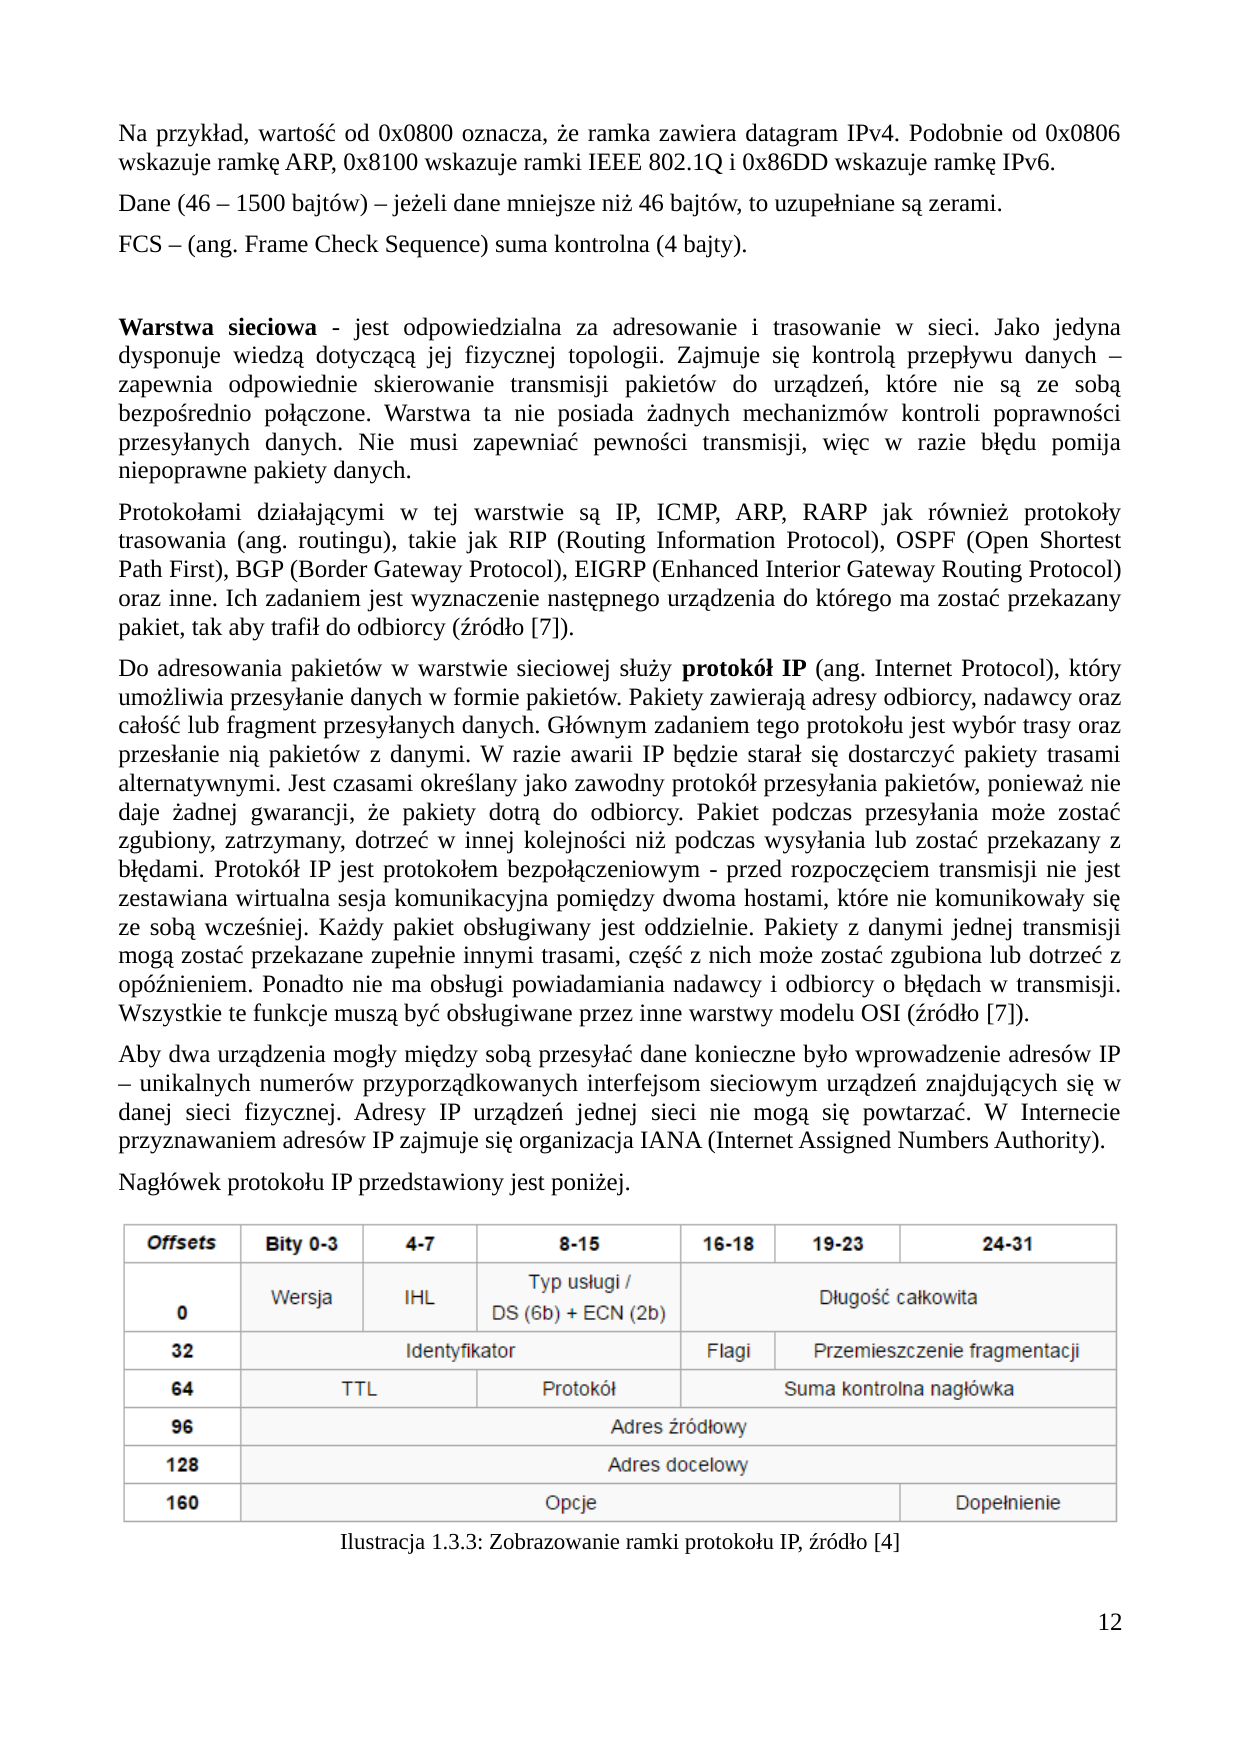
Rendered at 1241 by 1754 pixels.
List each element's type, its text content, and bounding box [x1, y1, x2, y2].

text Nagłówek protokołu IP przedstawiony jest poniżej. [118, 1167, 1122, 1196]
text FCS – (ang. Frame Check Sequence) suma kontrolna (4 bajty). [118, 229, 1122, 258]
text Protokołami działającymi w tej warstwie są IP, ICMP, ARP, RARP jak również protokoły trasowania (ang. routingu), takie jak RIP (Routing Information Protocol), OSPF (Open Shortest Path First), BGP (Border Gateway Protocol), EIGRP (Enhanced Interior Gateway Routing Protocol) oraz inne. Ich zadaniem jest wyznaczenie następnego urządzenia do którego ma zostać przekazany pakiet, tak aby trafił do odbiorcy (źródło [7]). [118, 497, 1122, 641]
text Ilustracja 1.3.3: Zobrazowanie ramki protokołu IP, źródło [4] [118, 1528, 1122, 1554]
text Warstwa sieciowa - jest odpowiedzialna za adresowanie i trasowanie w sieci. Jako jedyna dysponuje wiedzą dotyczącą jej fizycznej topologii. Zajmuje się kontrolą przepływu danych – zapewnia odpowiednie skierowanie transmisji pakietów do urządzeń, które nie są ze sobą bezpośrednio połączone. Warstwa ta nie posiada żadnych mechanizmów kontroli poprawności przesyłanych danych. Nie musi zapewniać pewności transmisji, więc w razie błędu pomija niepoprawne pakiety danych. [118, 312, 1122, 484]
text Na przykład, wartość od 0x0800 oznacza, że ramka zawiera datagram IPv4. Podobnie od 0x0806 wskazuje ramkę ARP, 0x8100 wskazuje ramki IEEE 802.1Q i 0x86DD wskazuje ramkę IPv6. [118, 118, 1122, 176]
text Dane (46 – 1500 bajtów) – jeżeli dane mniejsze niż 46 bajtów, to uzupełniane są zerami. [118, 188, 1122, 217]
text Do adresowania pakietów w warstwie sieciowej służy protokół IP (ang. Internet Protocol), który umożliwia przesyłanie danych w formie pakietów. Pakiety zawierają adresy odbiorcy, nadawcy oraz całość lub fragment przesyłanych danych. Głównym zadaniem tego protokołu jest wybór trasy oraz przesłanie nią pakietów z danymi. W razie awarii IP będzie starał się dostarczyć pakiety trasami alternatywnymi. Jest czasami określany jako zawodny protokół przesyłania pakietów, ponieważ nie daje żadnej gwarancji, że pakiety dotrą do odbiorcy. Pakiet podczas przesyłania może zostać zgubiony, zatrzymany, dotrzeć w innej kolejności niż podczas wysyłania lub zostać przekazany z błędami. Protokół IP jest protokołem bezpołączeniowym - przed rozpoczęciem transmisji nie jest zestawiana wirtualna sesja komunikacyjna pomiędzy dwoma hostami, które nie komunikowały się ze sobą wcześniej. Każdy pakiet obsługiwany jest oddzielnie. Pakiety z danymi jednej transmisji mogą zostać przekazane zupełnie innymi trasami, część z nich może zostać zgubiona lub dotrzeć z opóźnieniem. Ponadto nie ma obsługi powiadamiania nadawcy i odbiorcy o błędach w transmisji. Wszystkie te funkcje muszą być obsługiwane przez inne warstwy modelu OSI (źródło [7]). [118, 653, 1122, 1027]
picture [118, 1220, 1123, 1528]
text Aby dwa urządzenia mogły między sobą przesyłać dane konieczne było wprowadzenie adresów IP – unikalnych numerów przyporządkowanych interfejsom sieciowym urządzeń znajdujących się w danej sieci fizycznej. Adresy IP urządzeń jednej sieci nie mogą się powtarzać. W Internecie przyznawaniem adresów IP zajmuje się organizacja IANA (Internet Assigned Numbers Authority). [118, 1039, 1122, 1154]
